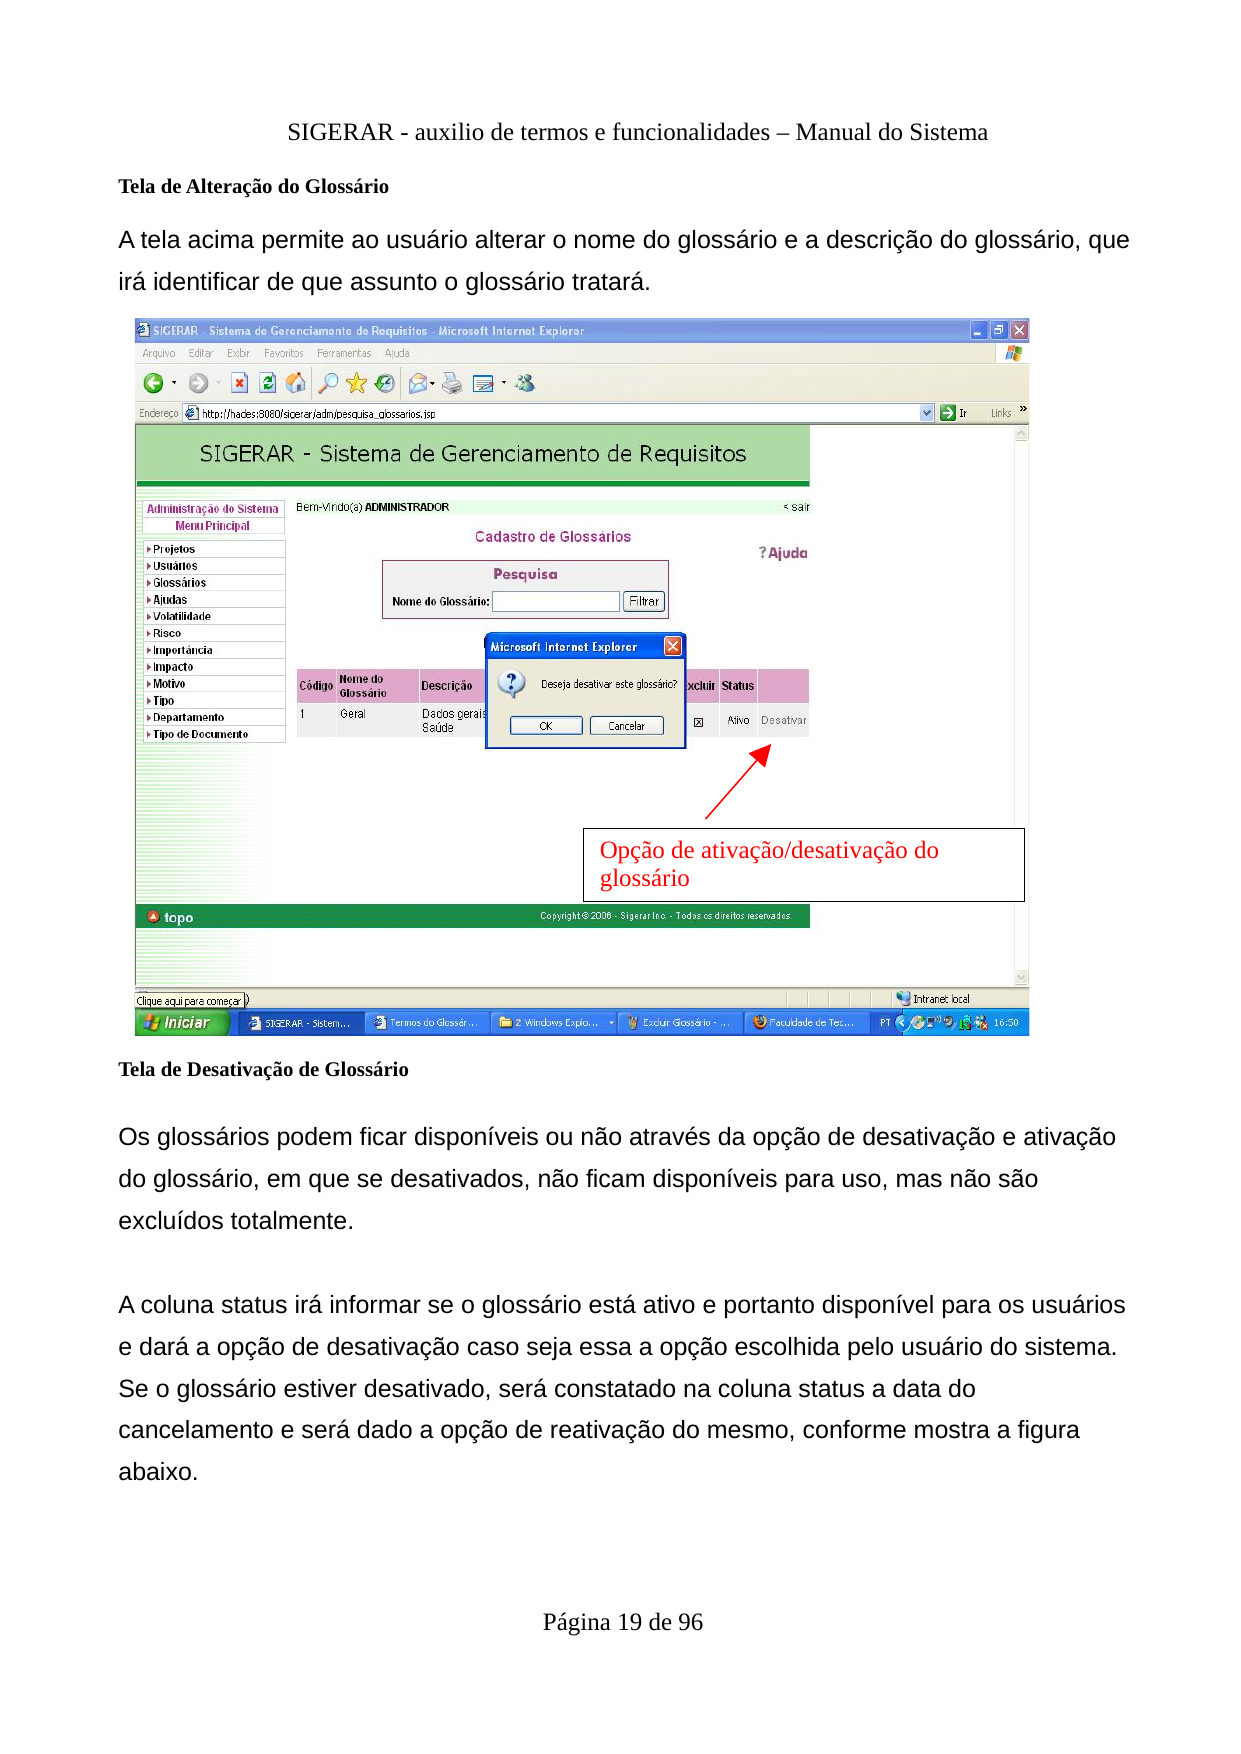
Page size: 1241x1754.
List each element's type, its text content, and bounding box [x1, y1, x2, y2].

picture [134, 318, 1030, 1036]
text Tela de Alteração do Glossário [118, 175, 1134, 198]
text A tela acima permite ao usuário alterar o nome do glossário e a descrição do glossário, que irá identificar de que assunto o glossário tratará. [118, 226, 1134, 296]
text Tela de Desativação de Glossário [118, 1058, 1134, 1081]
text Opção de ativação/desativação do glossário [599, 837, 1008, 892]
text Os glossários podem ficar disponíveis ou não através da opção de desativação e ativação do glossário, em que se desativados, não ficam disponíveis para uso, mas não são excluídos totalmente. [118, 1123, 1134, 1235]
text A coluna status irá informar se o glossário está ativo e portanto disponível para os usuários e dará a opção de desativação caso seja essa a opção escolhida pelo usuário do sistema. Se o glossário estiver desativado, será constatado na coluna status a data do cancelamento e será dado a opção de reativação do mesmo, conforme mostra a figura abaixo. [118, 1291, 1134, 1486]
